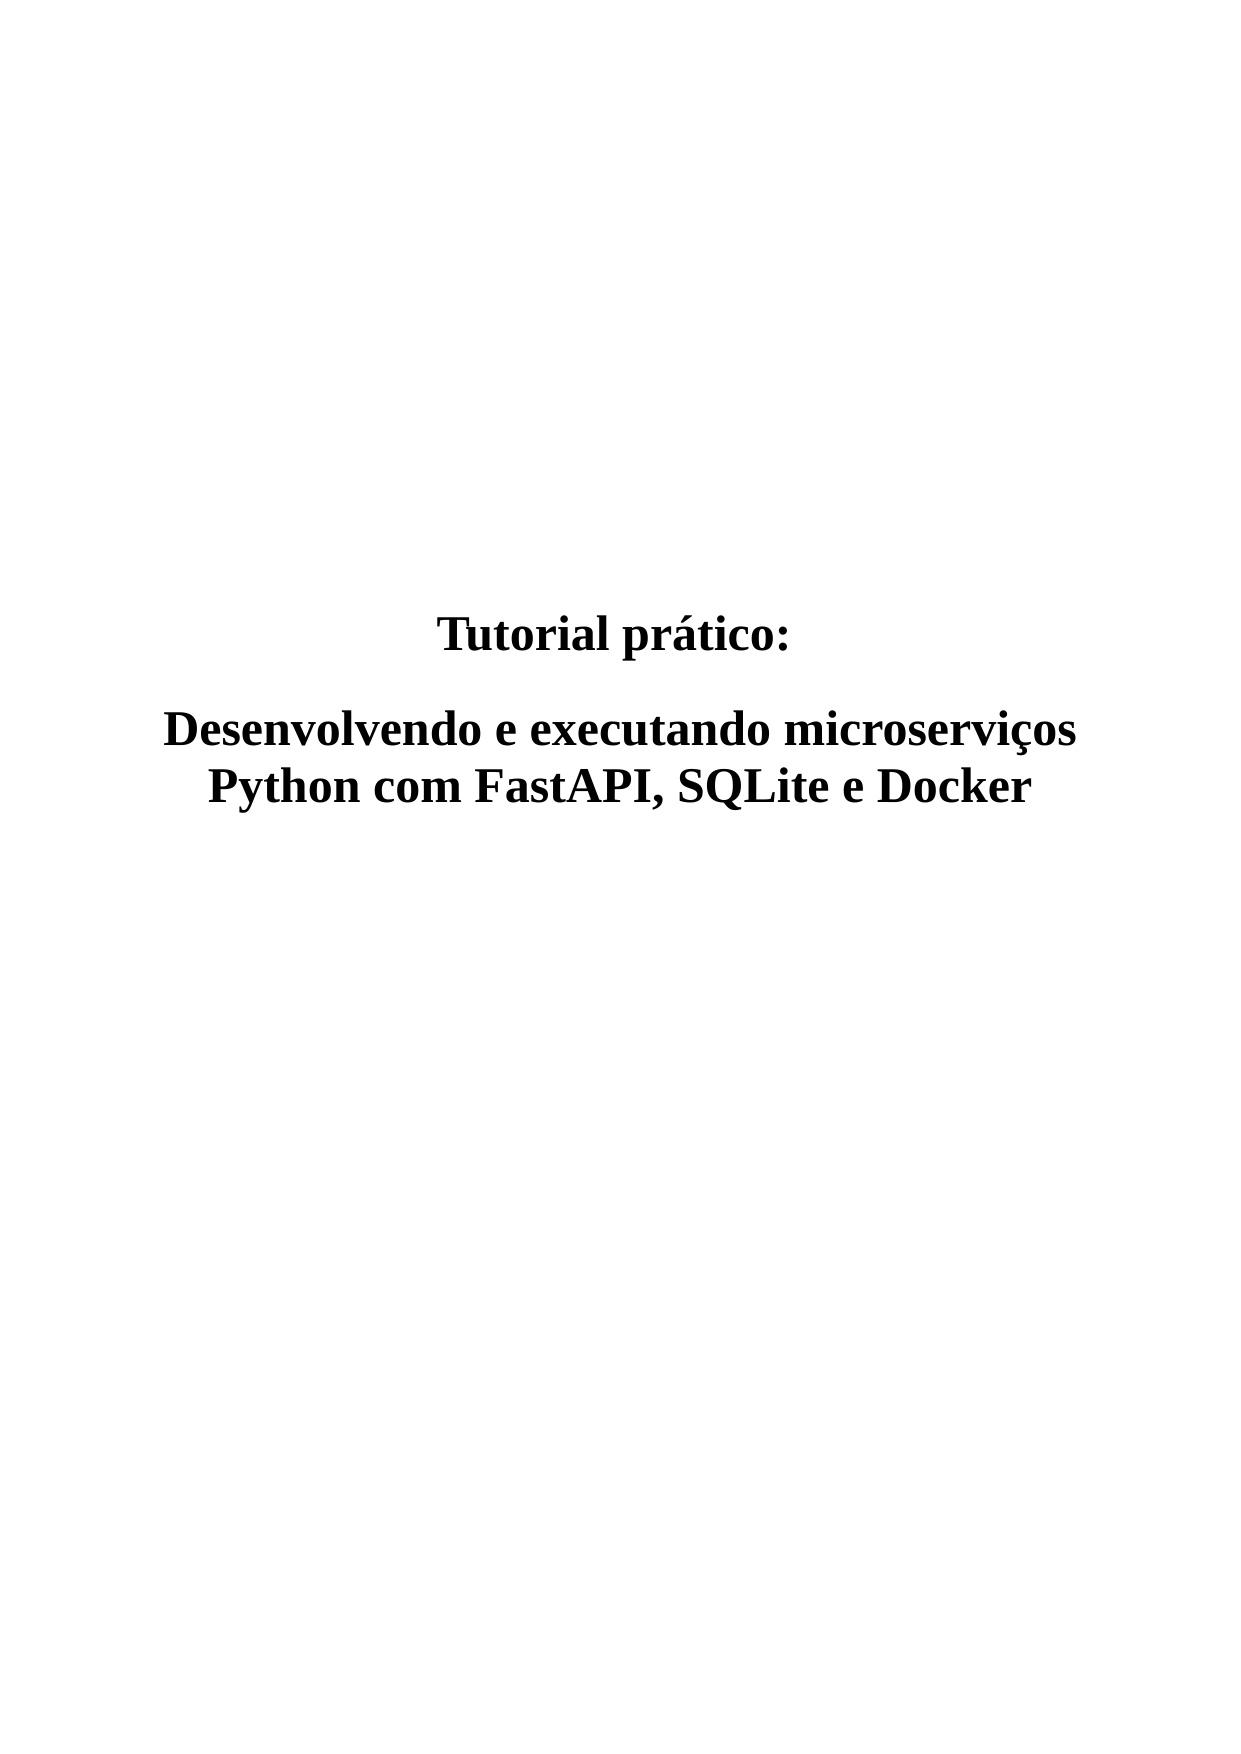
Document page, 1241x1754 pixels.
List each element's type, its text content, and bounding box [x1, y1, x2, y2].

subtitle Desenvolvendo e executando microserviços Python com FastAPI, SQLite e Docker [118, 699, 1122, 814]
subtitle Tutorial prático: [118, 604, 1122, 661]
